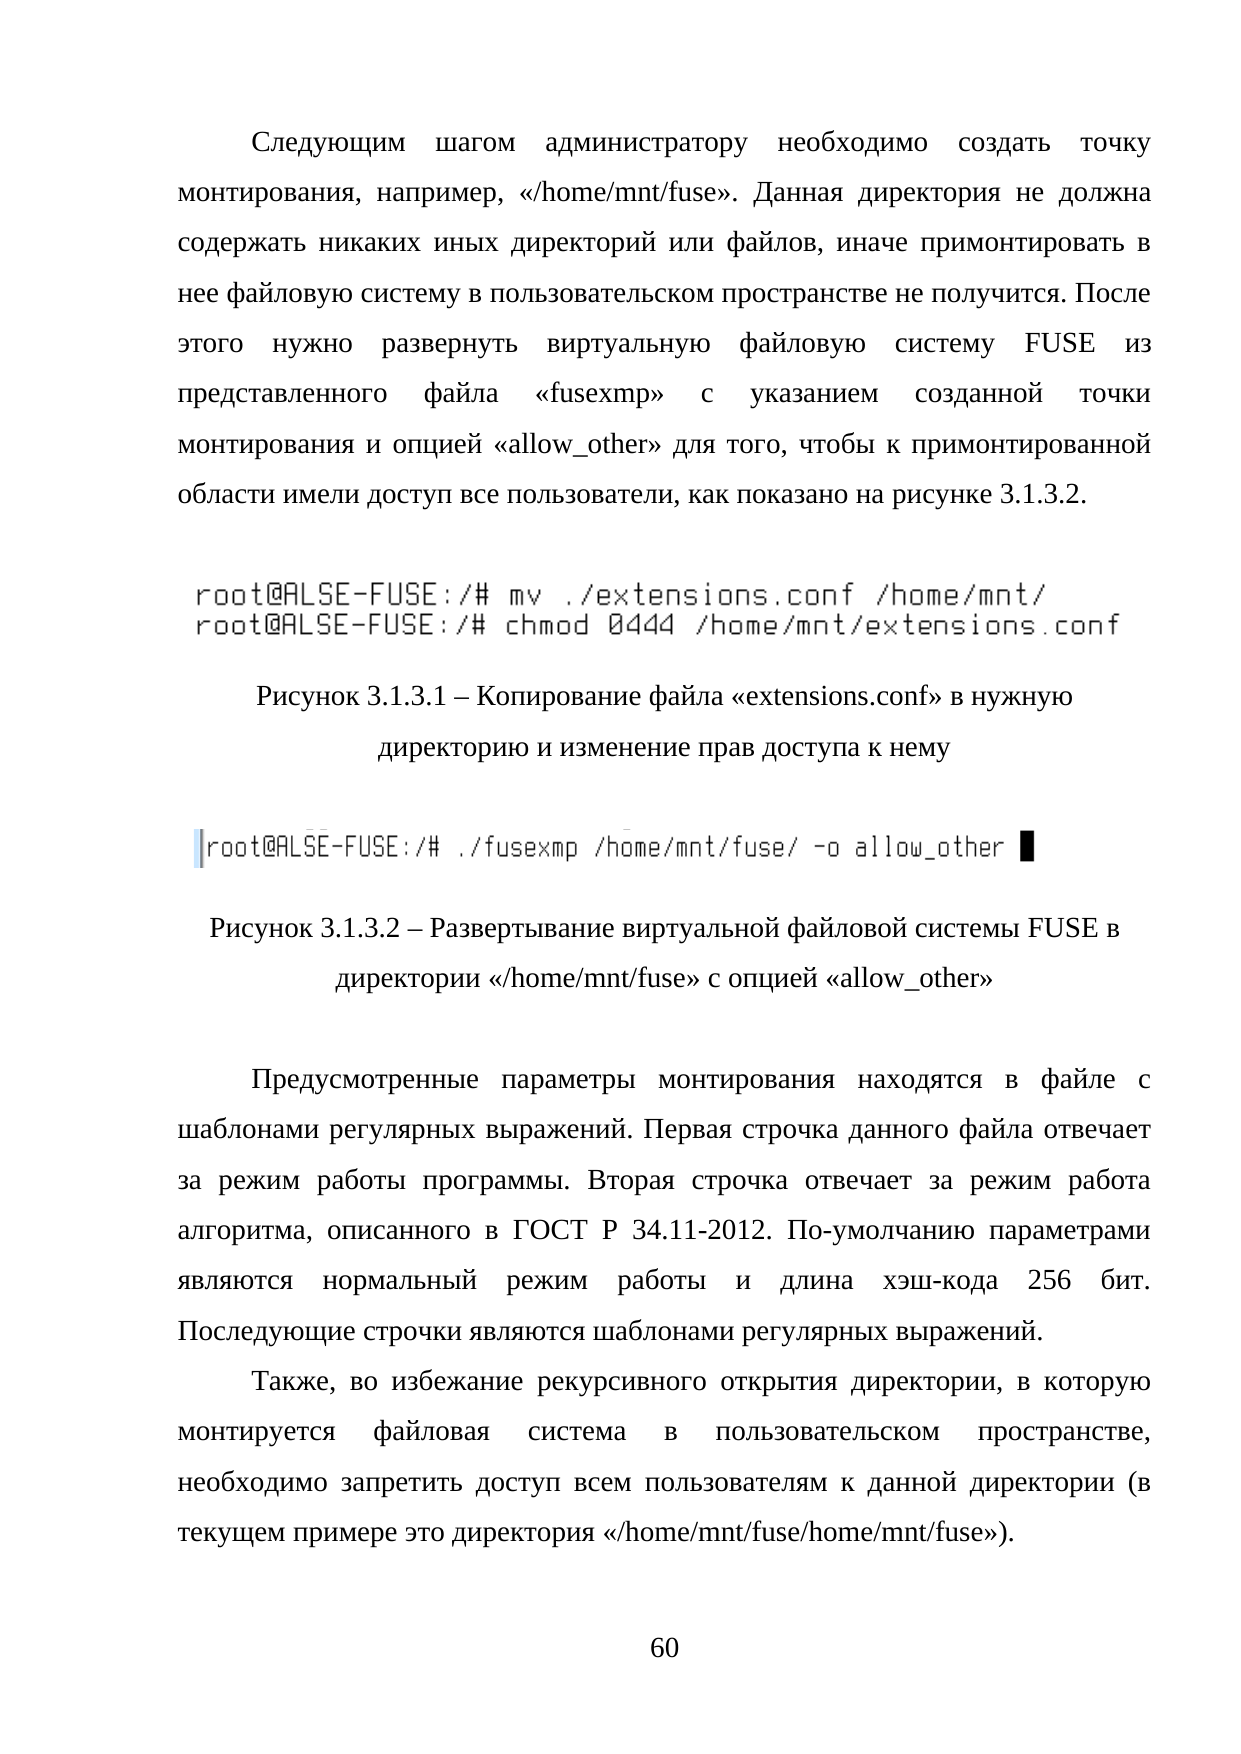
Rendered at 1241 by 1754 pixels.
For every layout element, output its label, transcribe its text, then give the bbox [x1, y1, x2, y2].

text Предусмотренные параметры монтирования находятся в файле с шаблонами регулярных выражений. Первая строчка данного файла отвечает за режим работы программы. Вторая строчка отвечает за режим работа алгоритма, описанного в ГОСТ Р 34.11-2012. По-умолчанию параметрами являются нормальный режим работы и длина хэш-кода 256 бит. Последующие строчки являются шаблонами регулярных выражений. [177, 1061, 1152, 1346]
text Следующим шагом администратору необходимо создать точку монтирования, например, «/home/mnt/fuse». Данная директория не должна содержать никаких иных директорий или файлов, иначе примонтировать в нее файловую систему в пользовательском пространстве не получится. После этого нужно развернуть виртуальную файловую систему FUSE из представленного файла «fusexmp» с указанием созданной точки монтирования и опцией «allow_other» для того, чтобы к примонтированной области имели доступ все пользователи, как показано на рисунке 3.1.3.2. [177, 124, 1152, 510]
text Также, во избежание рекурсивного открытия директории, в которую монтируется файловая система в пользовательском пространстве, необходимо запретить доступ всем пользователям к данной директории (в текущем примере это директория «/home/mnt/fuse/home/mnt/fuse»). [177, 1363, 1152, 1548]
text Рисунок 3.1.3.1 – Копирование файла «extensions.conf» в нужную директорию и изменение прав доступа к нему [177, 678, 1152, 762]
picture [193, 576, 1136, 645]
text Рисунок 3.1.3.2 – Развертывание виртуальной файловой системы FUSE в директории «/home/mnt/fuse» с опцией «allow_other» [177, 910, 1152, 994]
picture [674, 829, 1135, 862]
